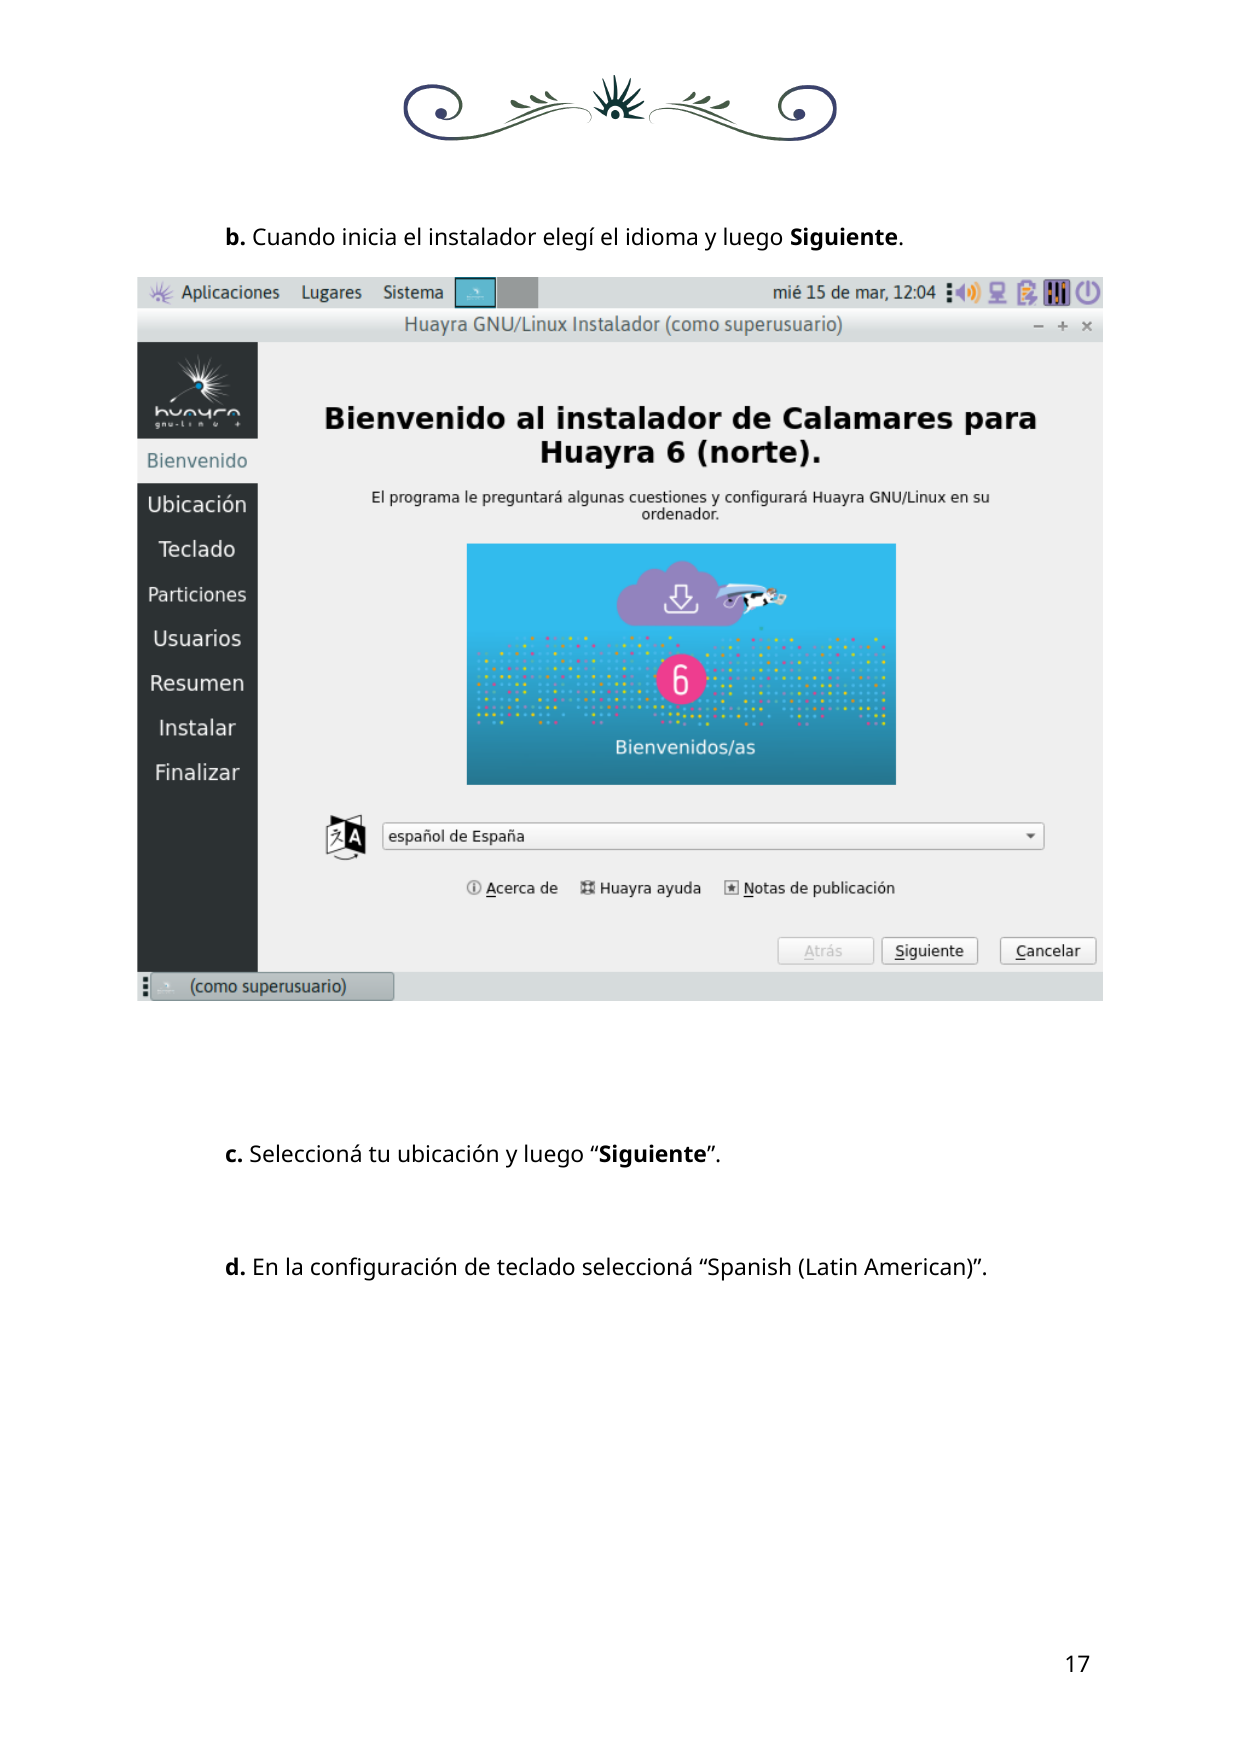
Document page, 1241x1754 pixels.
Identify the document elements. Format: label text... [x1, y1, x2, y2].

text [150, 1363, 1090, 1582]
picture [137, 277, 1103, 1001]
text b. Cuando inicia el instalador elegí el idioma y luego Siguiente. [150, 221, 1090, 253]
picture [403, 75, 837, 141]
text d. En la configuración de teclado seleccioná “Spanish (Latin American)”. [150, 1251, 1090, 1282]
text c. Seleccioná tu ubicación y luego “Siguiente”. [150, 1138, 1090, 1170]
